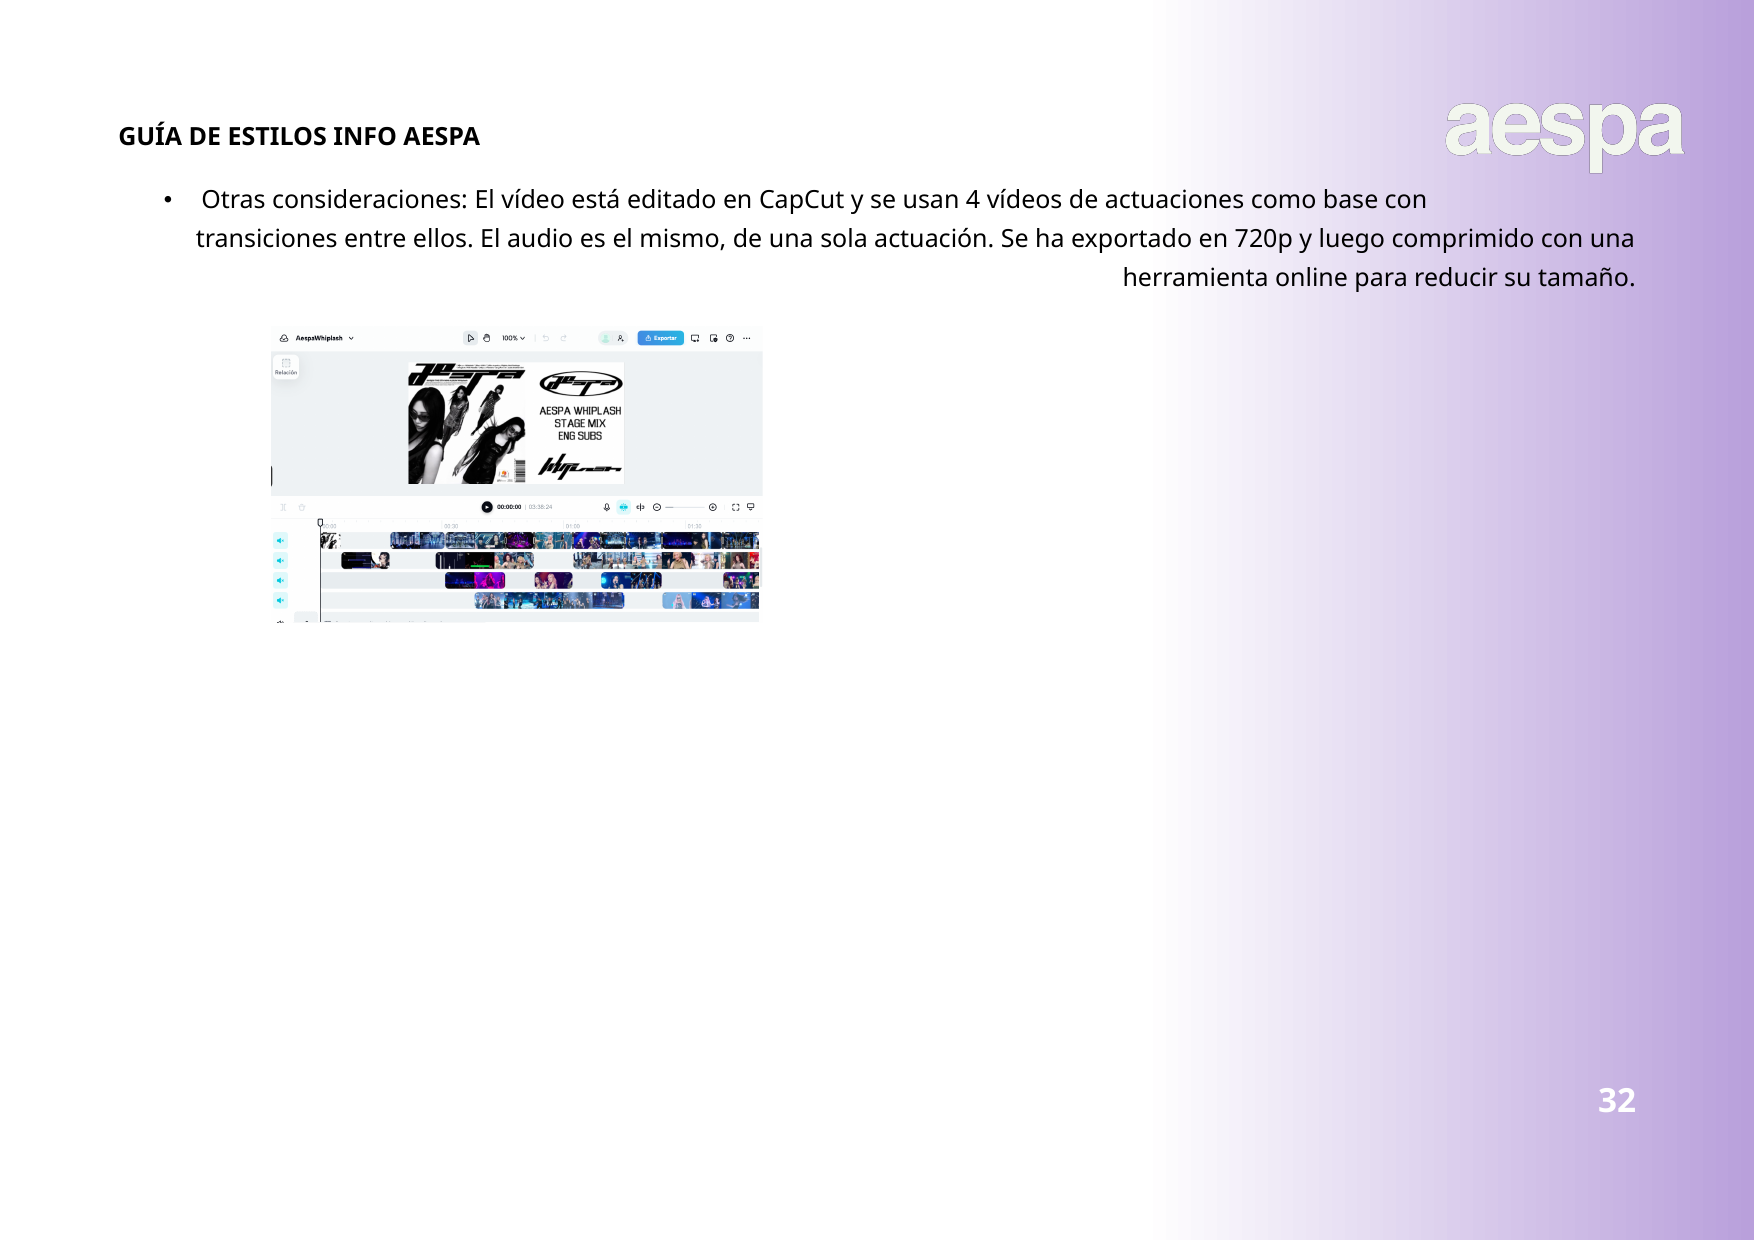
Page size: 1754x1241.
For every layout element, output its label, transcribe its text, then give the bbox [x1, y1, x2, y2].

list Otras consideraciones: El vídeo está editado en CapCut y se usan 4 vídeos de actuaciones como base con transiciones entre ellos. El audio es el mismo, de una sola actuación. Se ha exportado en 720p y luego comprimido con una herramienta online para reducir su tamaño. [156, 182, 1636, 294]
picture [1428, 88, 1703, 187]
picture [271, 326, 763, 623]
